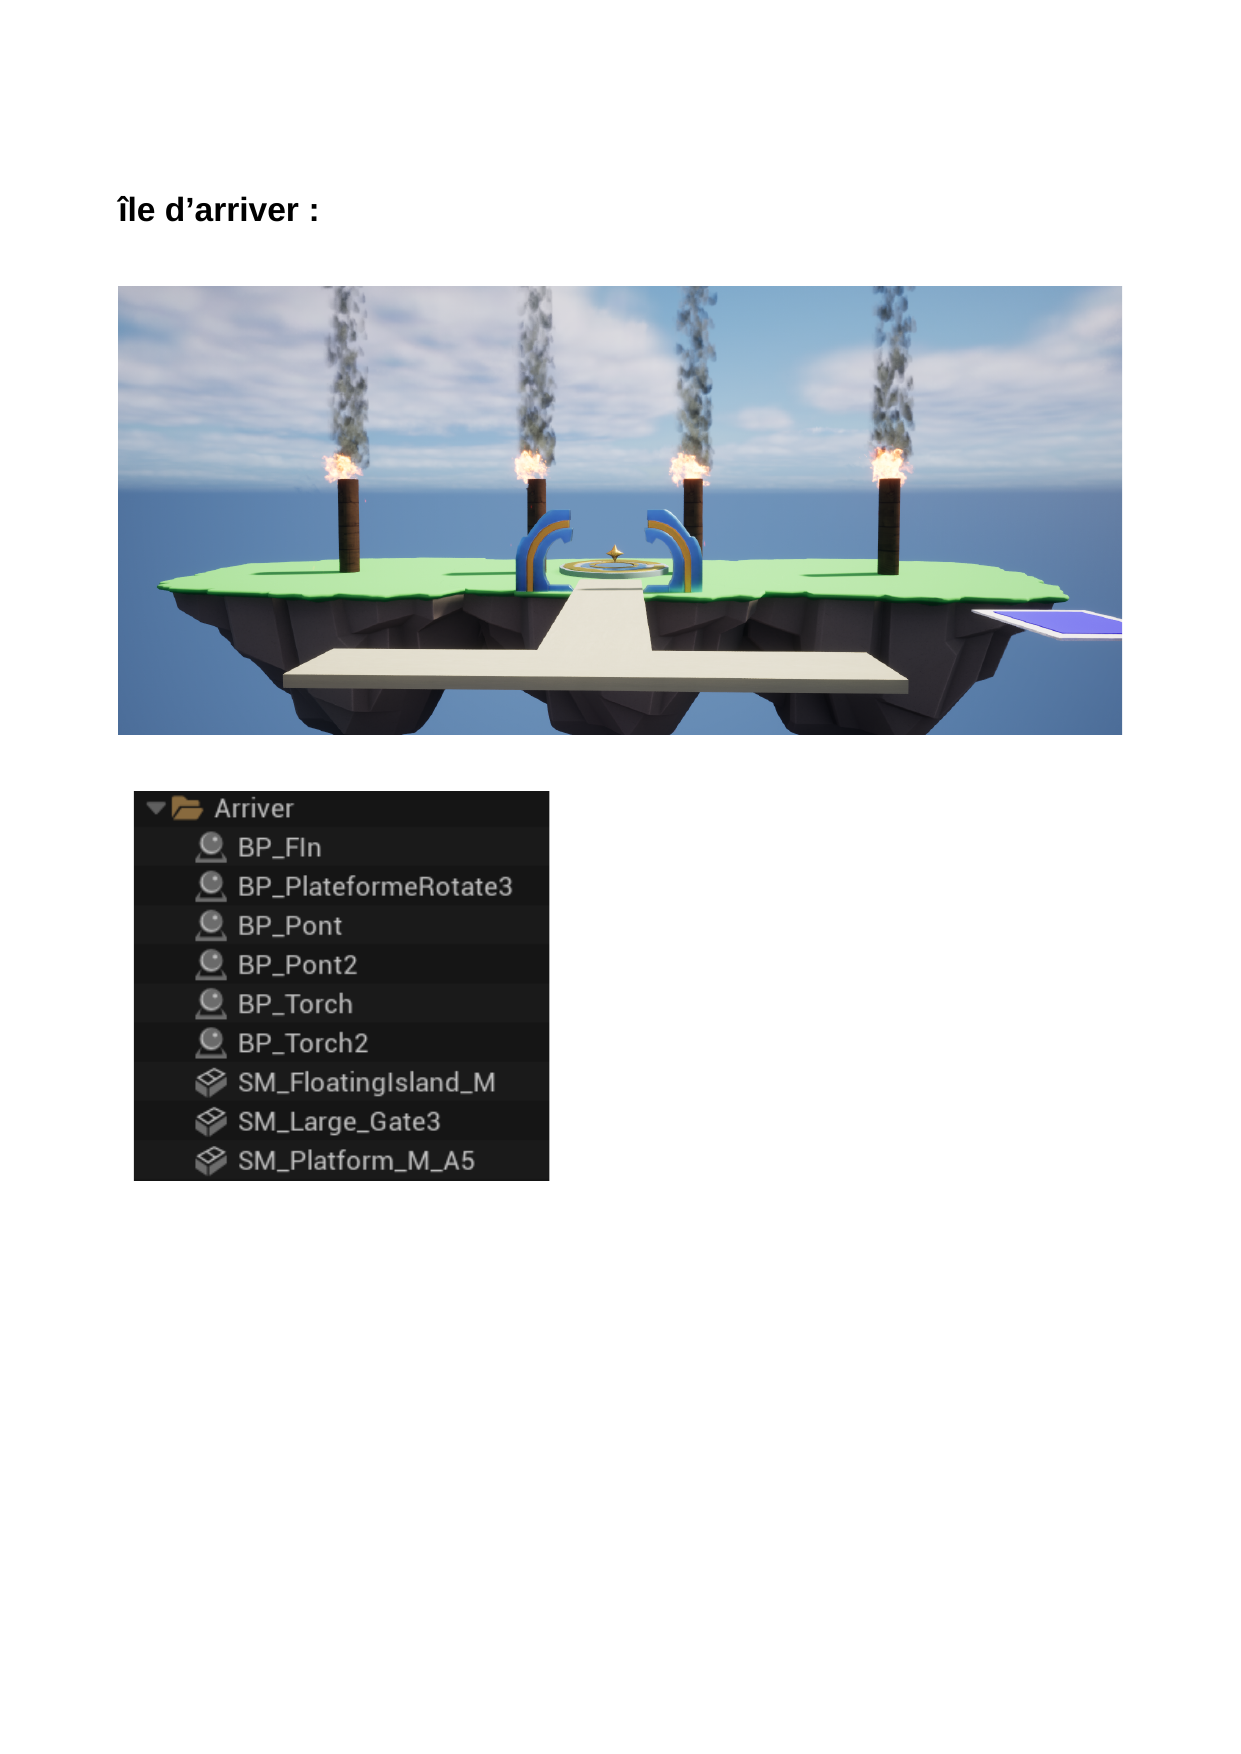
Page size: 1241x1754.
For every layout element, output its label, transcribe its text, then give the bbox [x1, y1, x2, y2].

picture [133, 791, 550, 1181]
subtitle île d’arriver : [118, 190, 1122, 229]
picture [118, 286, 1123, 735]
